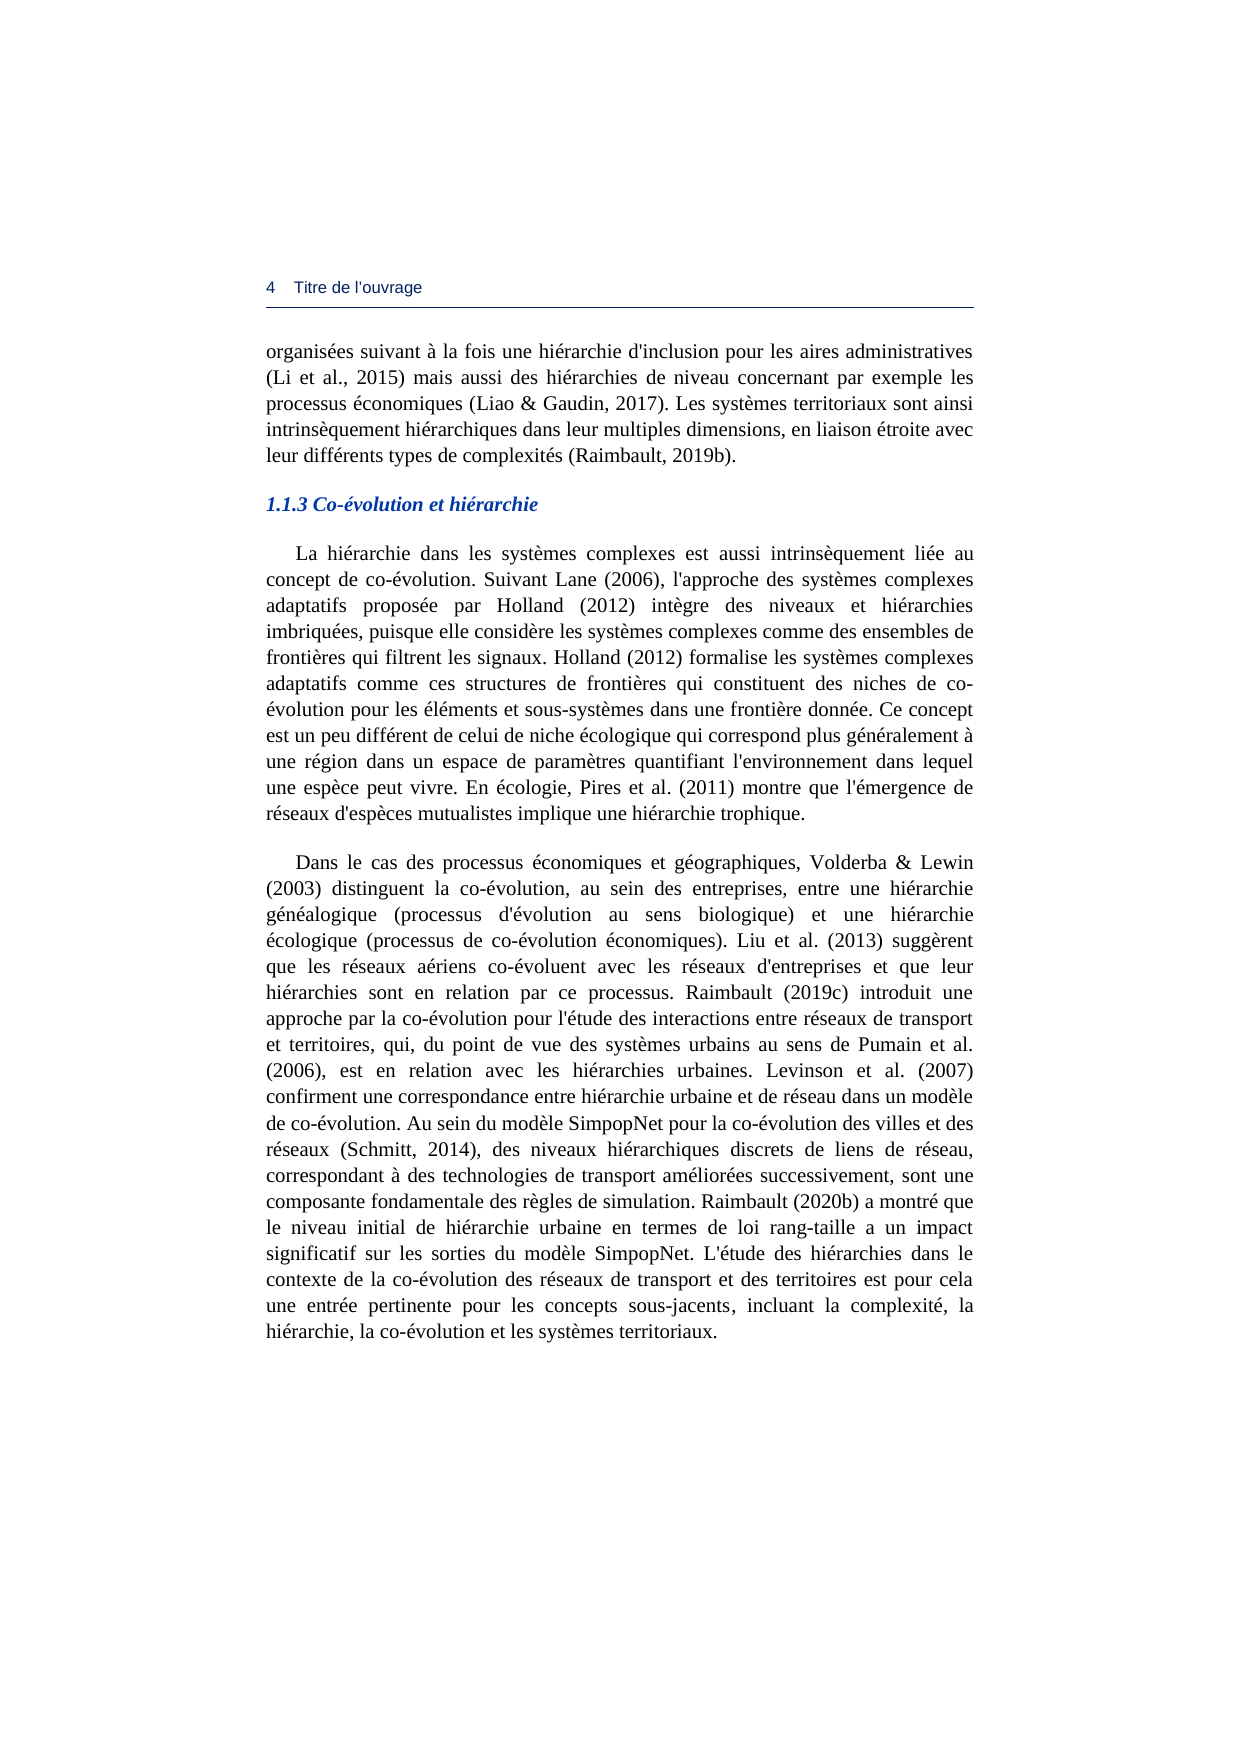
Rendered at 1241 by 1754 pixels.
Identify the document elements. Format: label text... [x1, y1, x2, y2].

text La hiérarchie dans les systèmes complexes est aussi intrinsèquement liée au concept de co-évolution. Suivant Lane (2006), l'approche des systèmes complexes adaptatifs proposée par Holland (2012) intègre des niveaux et hiérarchies imbriquées, puisque elle considère les systèmes complexes comme des ensembles de frontières qui filtrent les signaux. Holland (2012) formalise les systèmes complexes adaptatifs comme ces structures de frontières qui constituent des niches de co-évolution pour les éléments et sous-systèmes dans une frontière donnée. Ce concept est un peu différent de celui de niche écologique qui correspond plus généralement à une région dans un espace de paramètres quantifiant l'environnement dans lequel une espèce peut vivre. En écologie, Pires et al. (2011) montre que l'émergence de réseaux d'espèces mutualistes implique une hiérarchie trophique. [266, 539, 974, 825]
text organisées suivant à la fois une hiérarchie d'inclusion pour les aires administratives (Li et al., 2015) mais aussi des hiérarchies de niveau concernant par exemple les processus économiques (Liao & Gaudin, 2017). Les systèmes territoriaux sont ainsi intrinsèquement hiérarchiques dans leur multiples dimensions, en liaison étroite avec leur différents types de complexités (Raimbault, 2019b). [266, 337, 974, 467]
text Dans le cas des processus économiques et géographiques, Volderba & Lewin (2003) distinguent la co-évolution, au sein des entreprises, entre une hiérarchie généalogique (processus d'évolution au sens biologique) et une hiérarchie écologique (processus de co-évolution économiques). Liu et al. (2013) suggèrent que les réseaux aériens co-évoluent avec les réseaux d'entreprises et que leur hiérarchies sont en relation par ce processus. Raimbault (2019c) introduit une approche par la co-évolution pour l'étude des interactions entre réseaux de transport et territoires, qui, du point de vue des systèmes urbains au sens de Pumain et al. (2006), est en relation avec les hiérarchies urbaines. Levinson et al. (2007) confirment une correspondance entre hiérarchie urbaine et de réseau dans un modèle de co-évolution. Au sein du modèle SimpopNet pour la co-évolution des villes et des réseaux (Schmitt, 2014), des niveaux hiérarchiques discrets de liens de réseau, correspondant à des technologies de transport améliorées successivement, sont une composante fondamentale des règles de simulation. Raimbault (2020b) a montré que le niveau initial de hiérarchie urbaine en termes de loi rang-taille a un impact significatif sur les sorties du modèle SimpopNet. L'étude des hiérarchies dans le contexte de la co-évolution des réseaux de transport et des territoires est pour cela une entrée pertinente pour les concepts sous-jacents, incluant la complexité, la hiérarchie, la co-évolution et les systèmes territoriaux. [266, 848, 974, 1343]
subtitle 1.1.3 Co-évolution et hiérarchie [266, 490, 974, 516]
